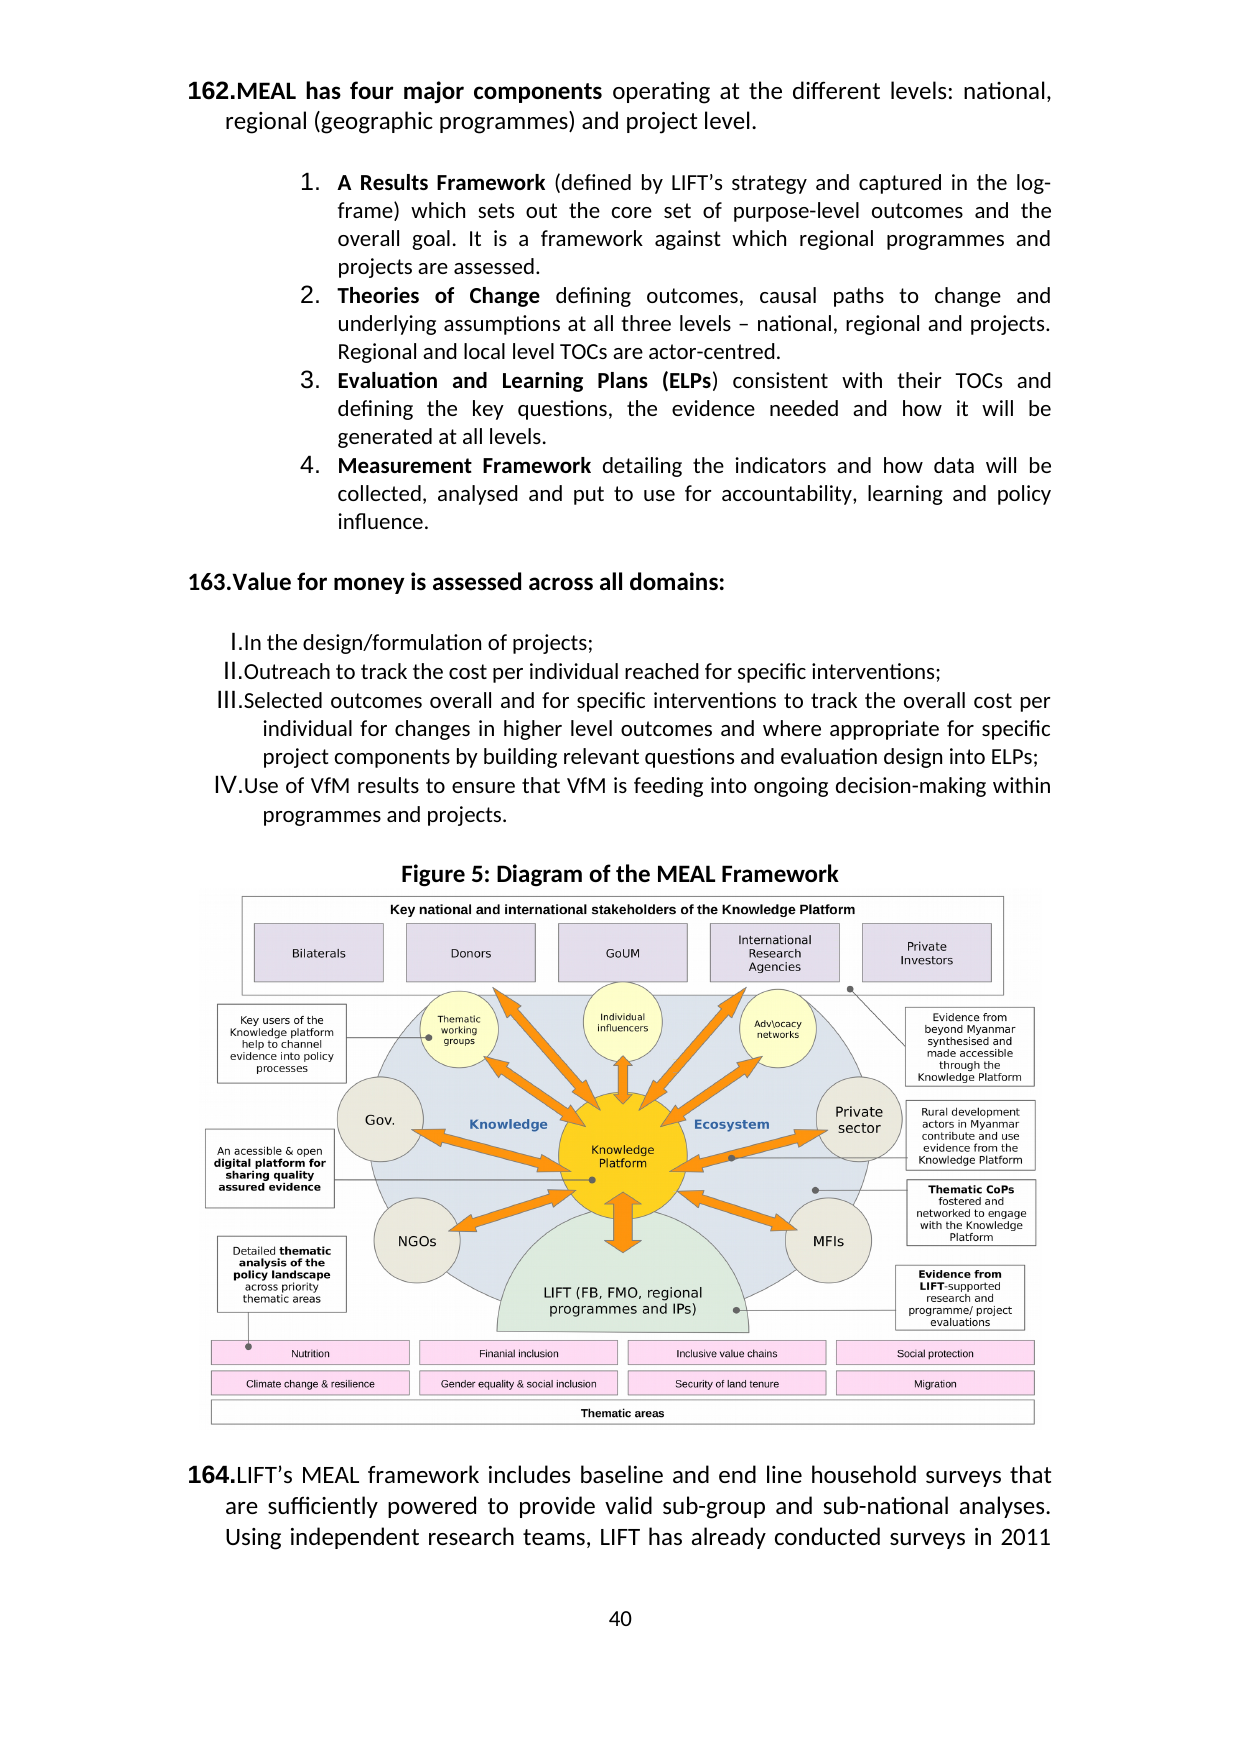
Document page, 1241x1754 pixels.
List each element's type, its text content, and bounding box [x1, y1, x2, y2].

list LIFT’s MEAL framework includes baseline and end line household surveys that are sufficiently powered to provide valid sub-group and sub-national analyses. Using independent research teams, LIFT has already conducted surveys in 2011 and 2013 and additional surveys are planned for 2015 and 2017. Because the surveys are expensive and complex to manage, LIFT contracts specialists to design and run the surveys. The surveys are an important in their own right because of the lack of quality data in Burma and are influential with Government. The WB is consulted on methodology to maximise comparability with national surveys it supports. [187, 1460, 1053, 1551]
list Measurement Framework detailing the indicators and how data will be collected, analysed and put to use for accountability, learning and policy influence. [300, 450, 1053, 535]
list Selected outcomes overall and for specific interventions to track the overall cost per individual for changes in higher level outcomes and where appropriate for specific project components by building relevant questions and evaluation design into ELPs; [206, 685, 1053, 771]
list Use of VfM results to ensure that VfM is feeding into ongoing decision-making within programmes and projects. [206, 771, 1053, 828]
list Value for money is assessed across all domains: [187, 566, 1053, 596]
list Outreach to track the cost per individual reached for specific interventions; [206, 656, 1053, 685]
list Evaluation and Learning Plans (ELPs) consistent with their TOCs and defining the key questions, the evidence needed and how it will be generated at all levels. [300, 365, 1053, 450]
list MEAL has four major components operating at the different levels: national, regional (geographic programmes) and project level. [187, 75, 1053, 136]
text Figure 5: Diagram of the MEAL Framework [187, 858, 1053, 1429]
list A Results Framework (defined by LIFT’s strategy and captured in the log-frame) which sets out the core set of purpose-level outcomes and the overall goal. It is a framework against which regional programmes and projects are assessed. [300, 167, 1053, 280]
list Theories of Change defining outcomes, causal paths to change and underlying assumptions at all three levels – national, regional and projects. Regional and local level TOCs are actor-centred. [300, 280, 1053, 365]
list In the design/formulation of projects; [206, 627, 1053, 656]
